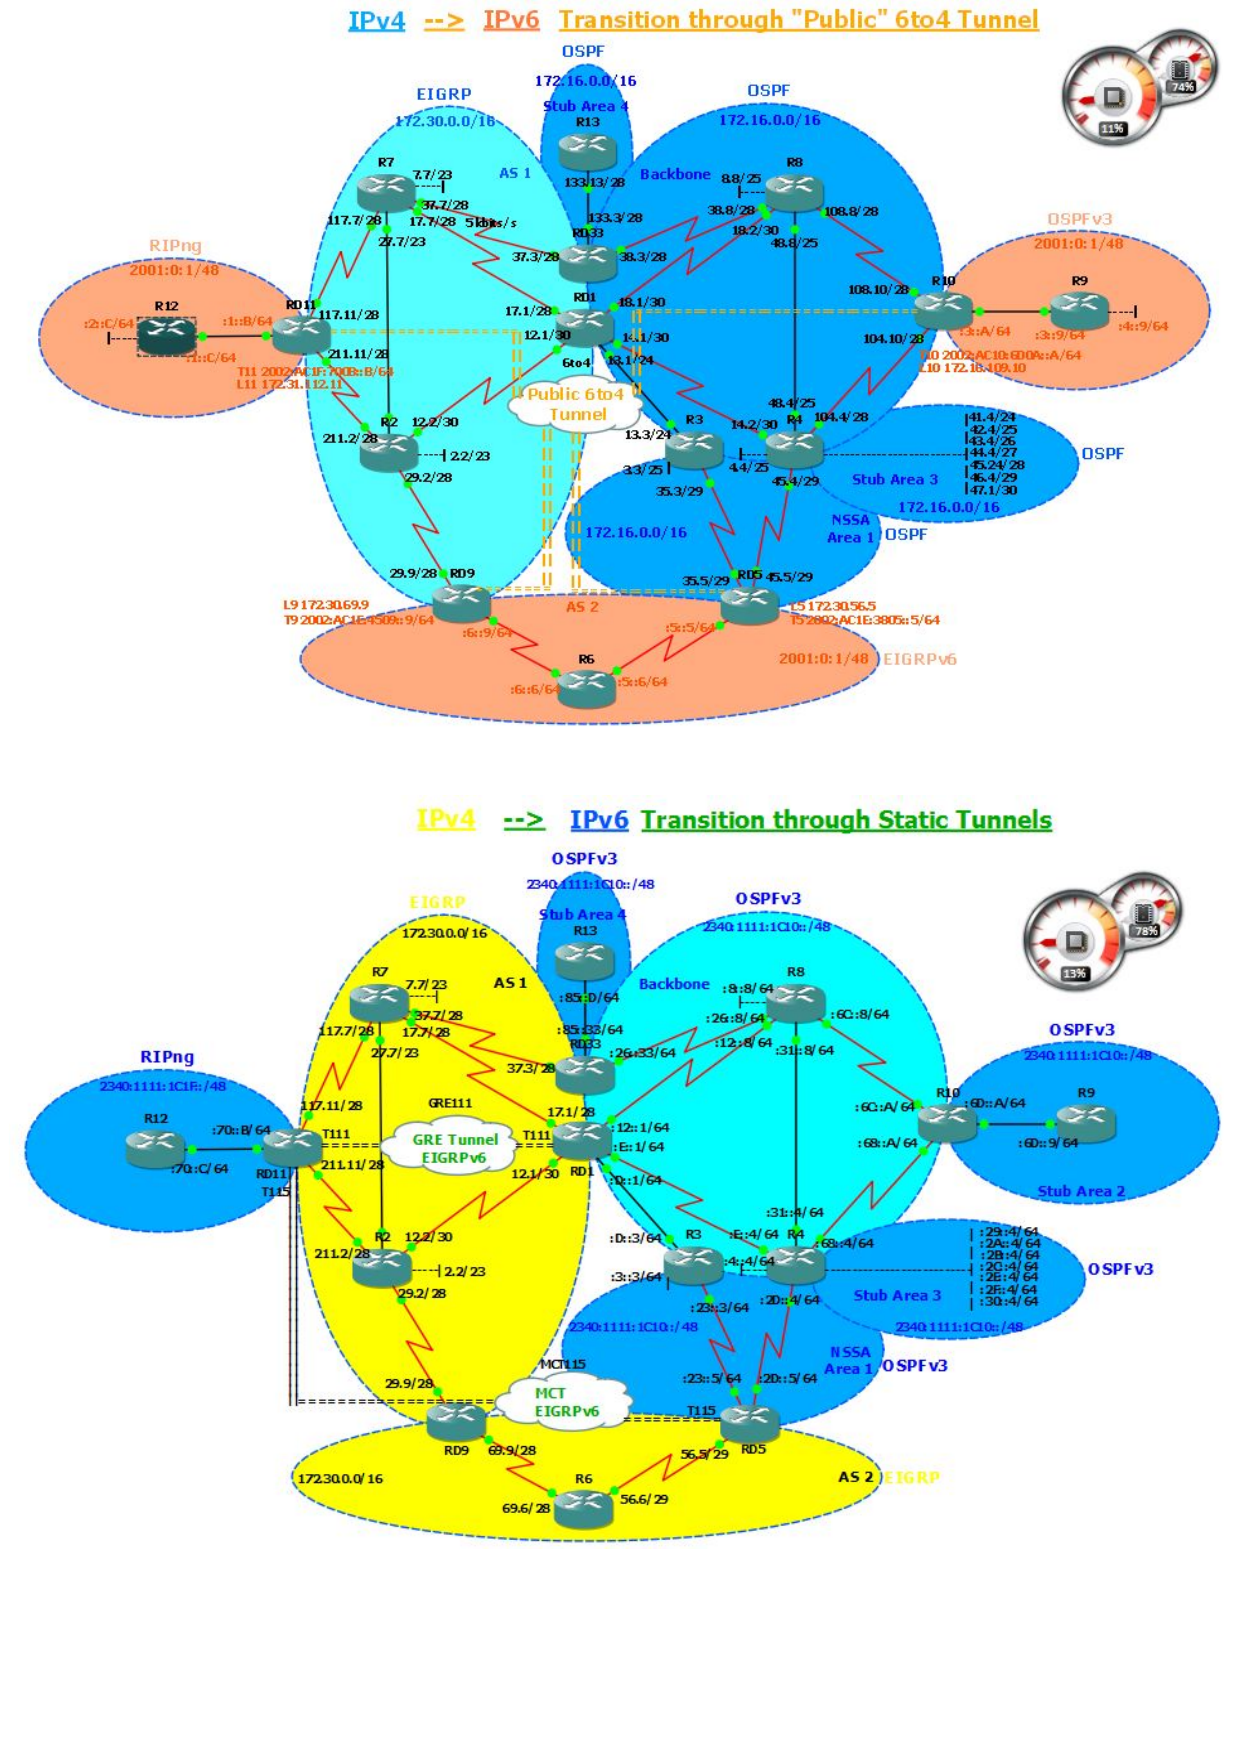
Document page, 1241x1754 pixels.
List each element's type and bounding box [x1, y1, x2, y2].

picture [8, 0, 1223, 733]
picture [8, 795, 1227, 1549]
